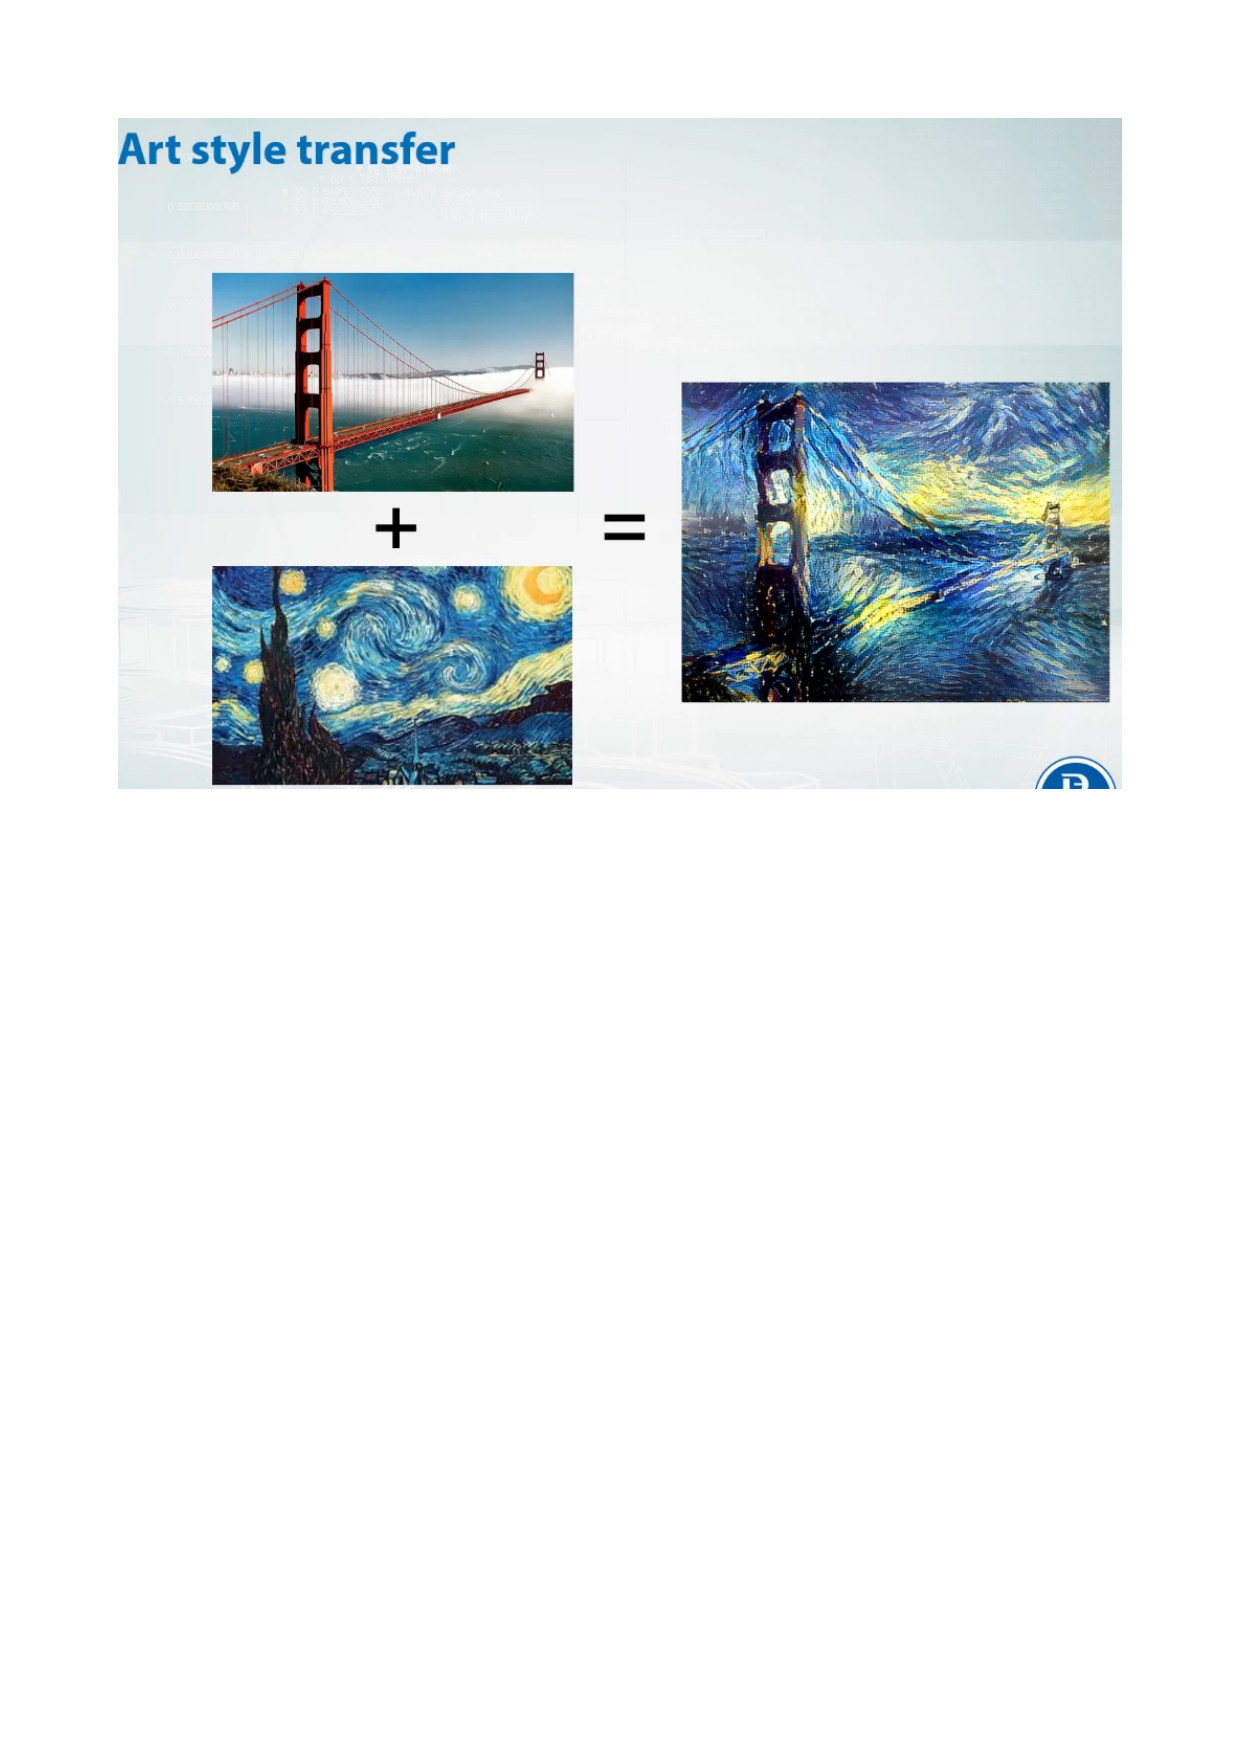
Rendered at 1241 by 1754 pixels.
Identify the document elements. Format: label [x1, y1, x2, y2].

picture [118, 118, 1123, 789]
